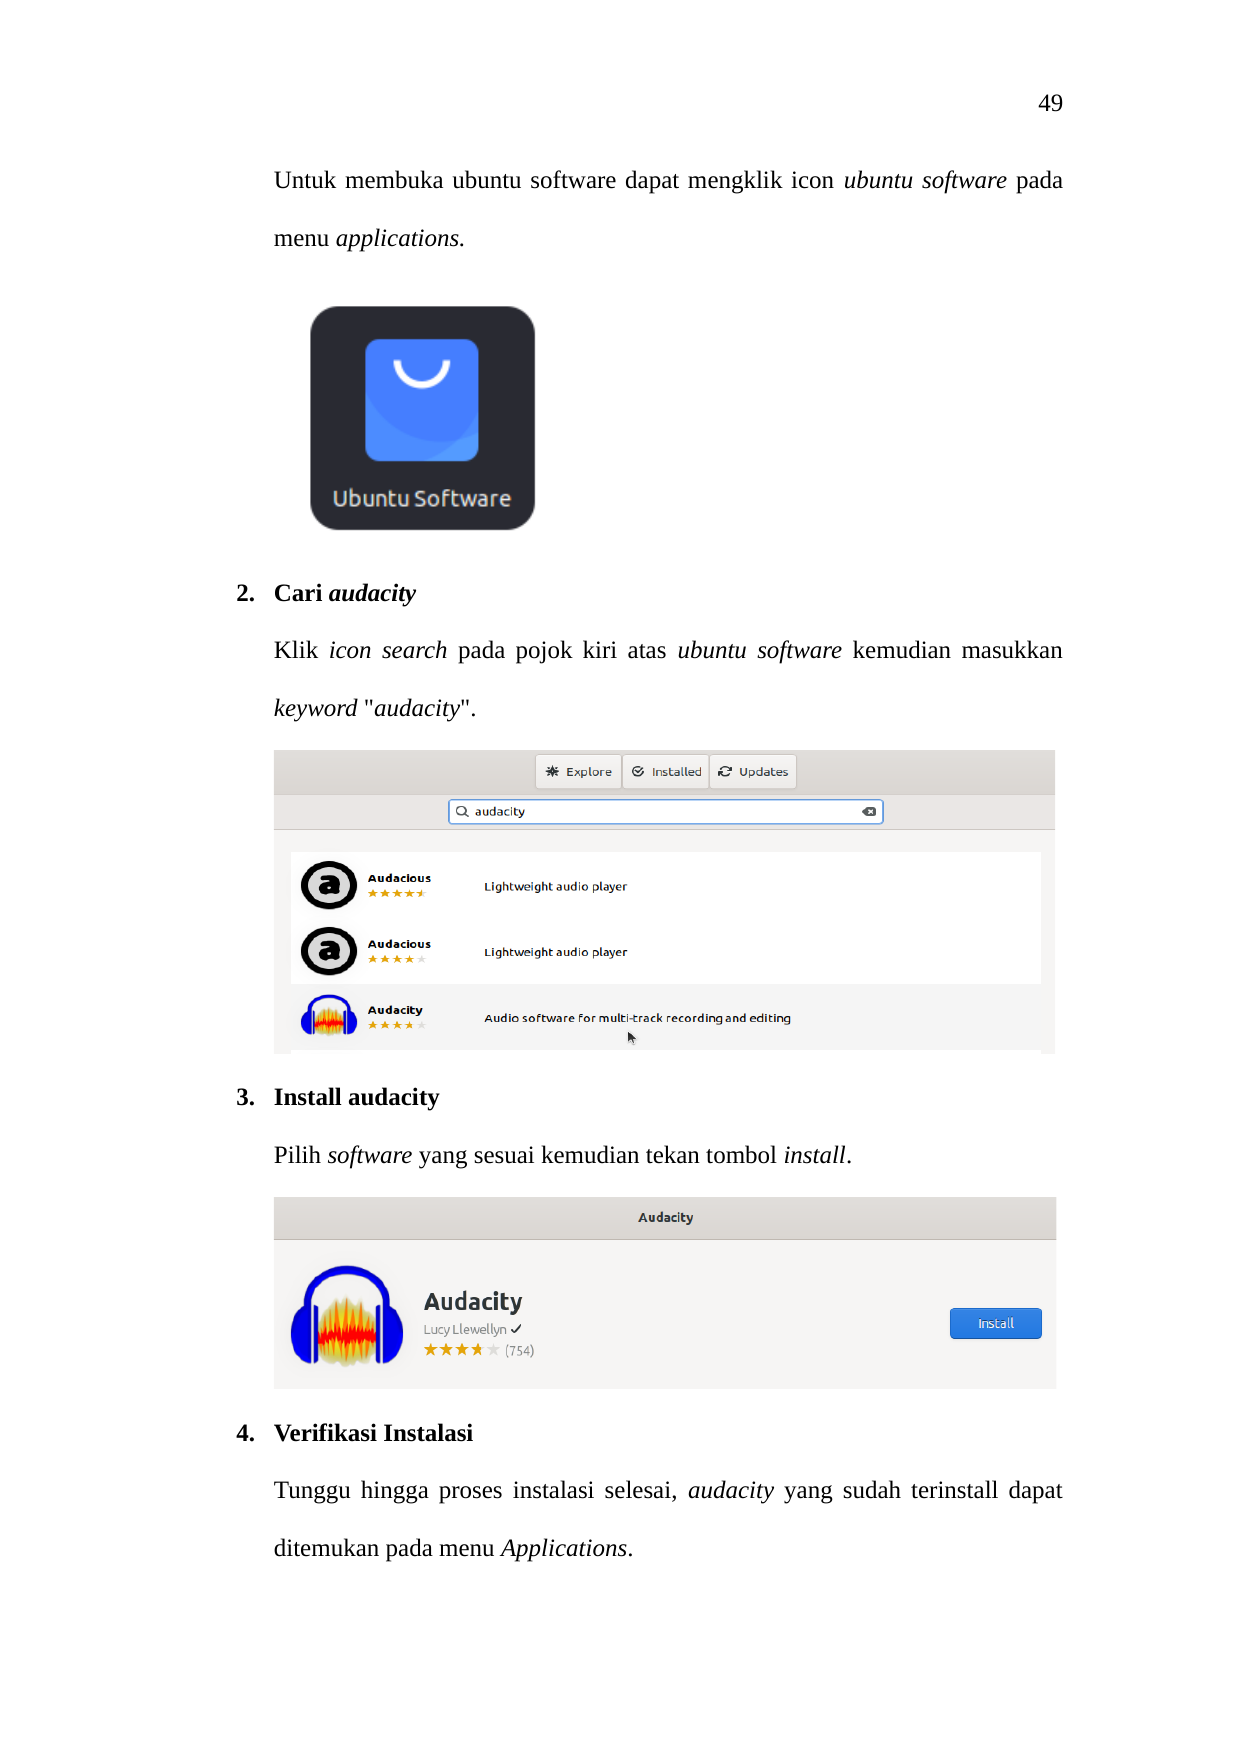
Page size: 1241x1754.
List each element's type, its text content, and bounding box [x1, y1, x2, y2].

picture [273, 750, 1055, 1054]
list Untuk membuka ubuntu software dapat mengklik icon ubuntu software pada menu applications. [236, 165, 1063, 252]
list Pilih software yang sesuai kemudian tekan tombol install. [236, 1140, 1063, 1168]
list Cari audacity [236, 578, 1063, 607]
list Tunggu hingga proses instalasi selesai, audacity yang sudah terinstall dapat ditemukan pada menu Applications. [236, 1475, 1063, 1561]
list Install audacity [236, 1082, 1063, 1111]
list Verifikasi Instalasi [236, 1418, 1063, 1446]
picture [273, 280, 576, 549]
list Klik icon search pada pojok kiri atas ubuntu software kemudian masukkan keyword "audacity". [236, 635, 1063, 722]
picture [273, 1197, 1057, 1389]
